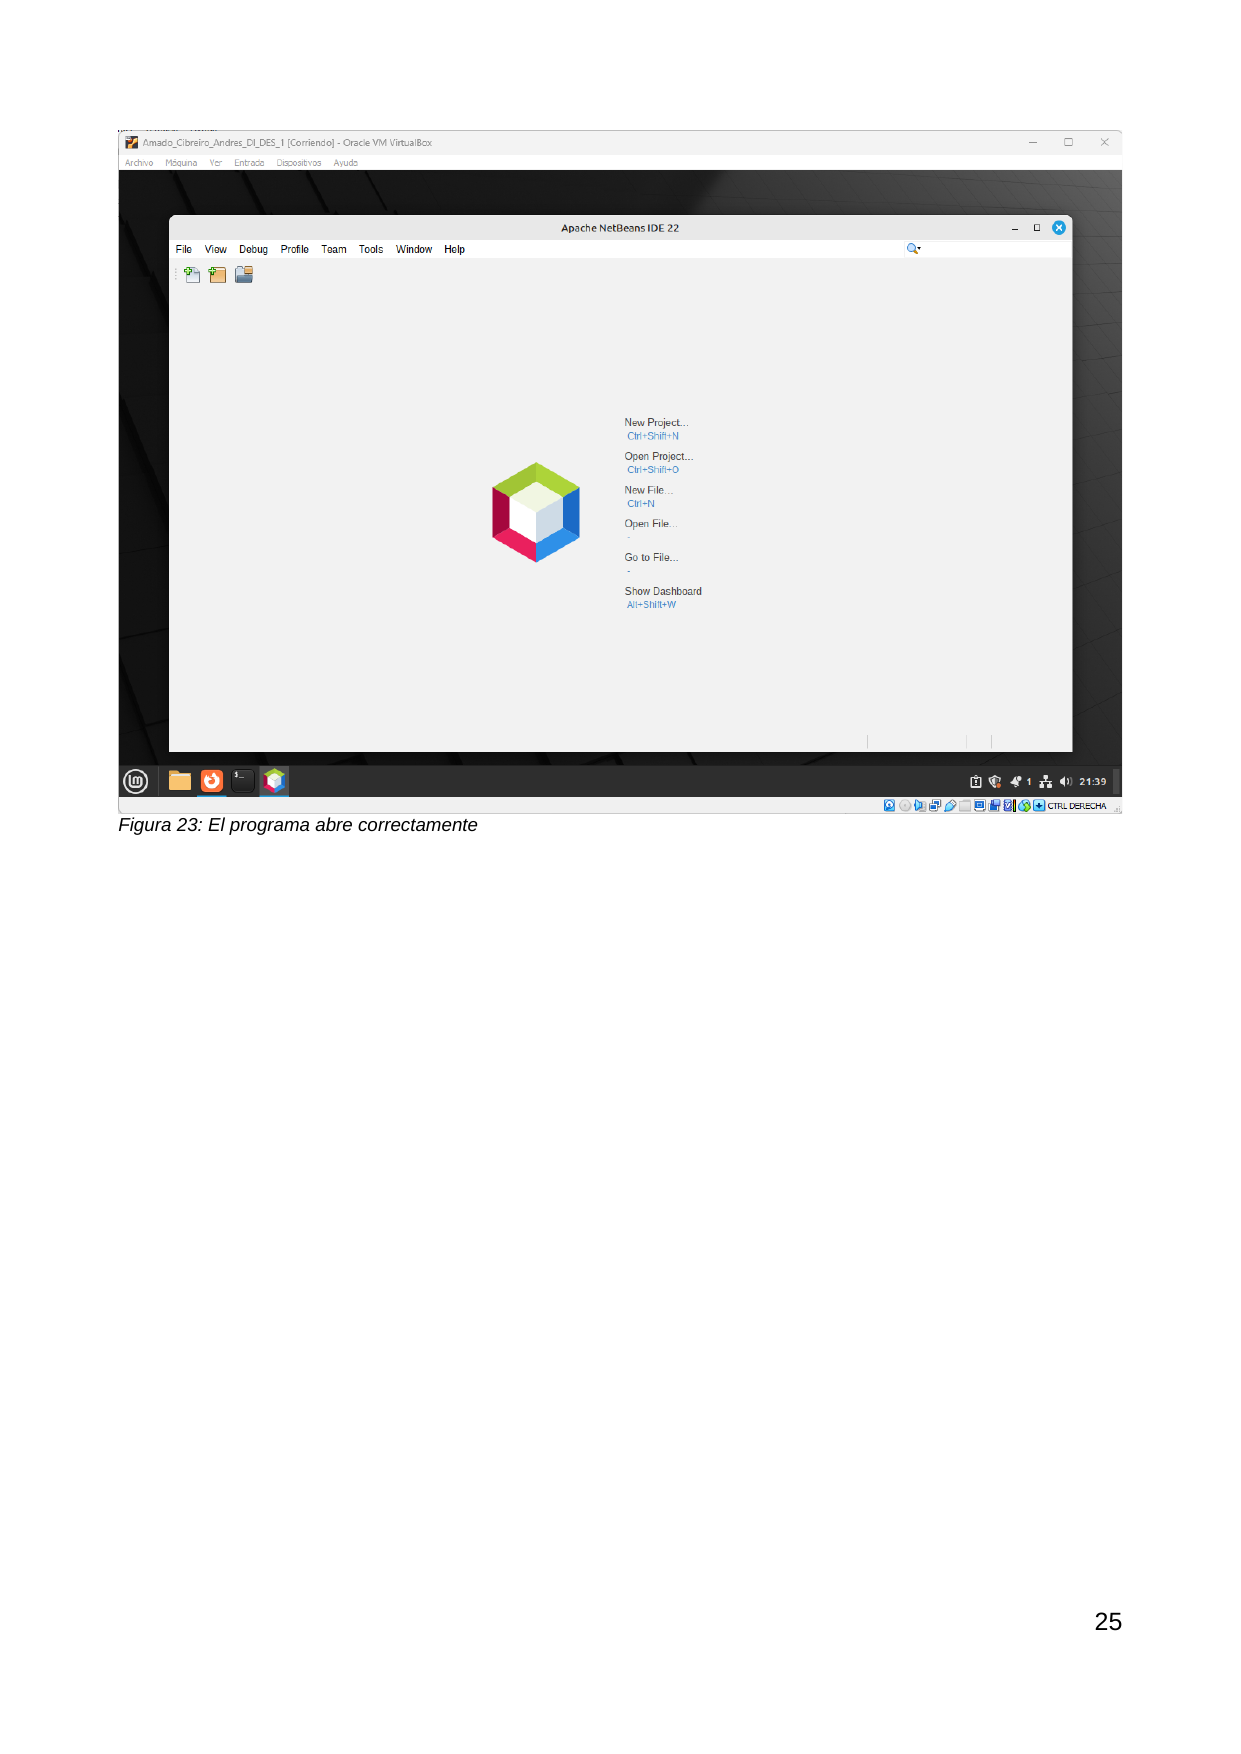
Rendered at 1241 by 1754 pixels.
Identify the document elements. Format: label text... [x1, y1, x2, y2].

text Figura 23: El programa abre correctamente [118, 814, 1122, 835]
picture [118, 130, 1123, 814]
